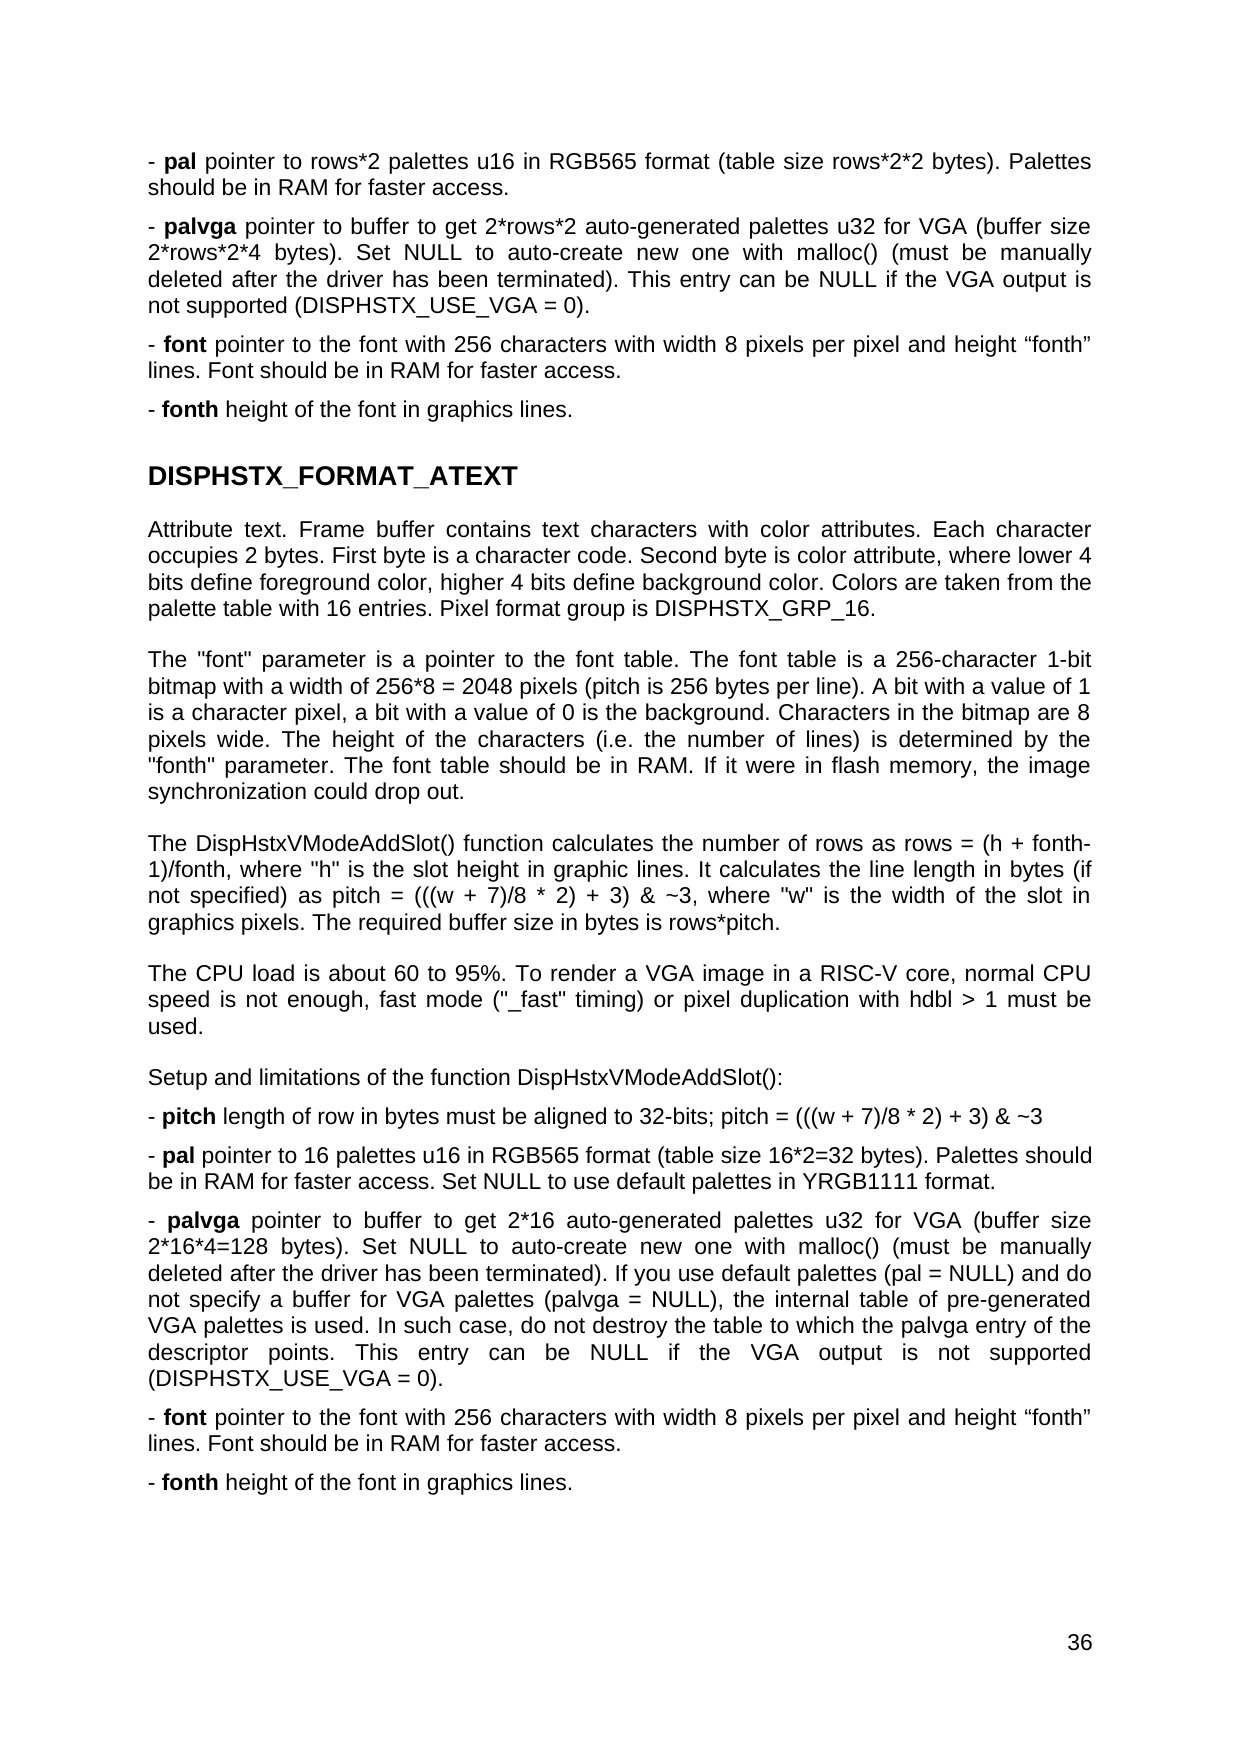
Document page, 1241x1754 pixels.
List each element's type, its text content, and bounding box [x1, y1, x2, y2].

text The DispHstxVModeAddSlot() function calculates the number of rows as rows = (h + fonth-1)/fonth, where "h" is the slot height in graphic lines. It calculates the line length in bytes (if not specified) as pitch = (((w + 7)/8 * 2) + 3) & ~3, where "w" is the width of the slot in graphics pixels. The required buffer size in bytes is rows*pitch. [148, 829, 1093, 935]
text - palvga pointer to buffer to get 2*16 auto-generated palettes u32 for VGA (buffer size 2*16*4=128 bytes). Set NULL to auto-create new one with malloc() (must be manually deleted after the driver has been terminated). If you use default palettes (pal = NULL) and do not specify a buffer for VGA palettes (palvga = NULL), the internal table of pre-generated VGA palettes is used. In such case, do not destroy the table to which the palvga entry of the descriptor points. This entry can be NULL if the VGA output is not supported (DISPHSTX_USE_VGA = 0). [148, 1207, 1093, 1391]
text The "font" parameter is a pointer to the font table. The font table is a 256-character 1-bit bitmap with a width of 256*8 = 2048 pixels (pitch is 256 bytes per line). A bit with a value of 1 is a character pixel, a bit with a value of 0 is the background. Characters in the bitmap are 8 pixels wide. The height of the characters (i.e. the number of lines) is determined by the "fonth" parameter. The font table should be in RAM. If it were in flash memory, the image synchronization could drop out. [148, 646, 1093, 804]
text - pal pointer to 16 palettes u16 in RGB565 format (table size 16*2=32 bytes). Palettes should be in RAM for faster access. Set NULL to use default palettes in YRGB1111 format. [148, 1142, 1093, 1194]
text The CPU load is about 60 to 95%. To render a VGA image in a RISC-V core, normal CPU speed is not enough, fast mode ("_fast" timing) or pixel duplication with hdbl > 1 must be used. [148, 960, 1093, 1039]
text - fonth height of the font in graphics lines. [148, 396, 1093, 422]
text - font pointer to the font with 256 characters with width 8 pixels per pixel and height “fonth” lines. Font should be in RAM for faster access. [148, 1404, 1093, 1457]
subtitle DISPHSTX_FORMAT_ATEXT [148, 460, 1093, 491]
text Attribute text. Frame buffer contains text characters with color attributes. Each character occupies 2 bytes. First byte is a character code. Second byte is color attribute, where lower 4 bits define foreground color, higher 4 bits define background color. Colors are taken from the palette table with 16 entries. Pixel format group is DISPHSTX_GRP_16. [148, 516, 1093, 621]
text - font pointer to the font with 256 characters with width 8 pixels per pixel and height “fonth” lines. Font should be in RAM for faster access. [148, 331, 1093, 383]
text - palvga pointer to buffer to get 2*rows*2 auto-generated palettes u32 for VGA (buffer size 2*rows*2*4 bytes). Set NULL to auto-create new one with malloc() (must be manually deleted after the driver has been terminated). This entry can be NULL if the VGA output is not supported (DISPHSTX_USE_VGA = 0). [148, 213, 1093, 318]
text - fonth height of the font in graphics lines. [148, 1469, 1093, 1496]
text - pal pointer to rows*2 palettes u16 in RGB565 format (table size rows*2*2 bytes). Palettes should be in RAM for faster access. [148, 148, 1093, 200]
text - pitch length of row in bytes must be aligned to 32-bits; pitch = (((w + 7)/8 * 2) + 3) & ~3 [148, 1103, 1093, 1129]
text Setup and limitations of the function DispHstxVModeAddSlot(): [148, 1064, 1093, 1090]
